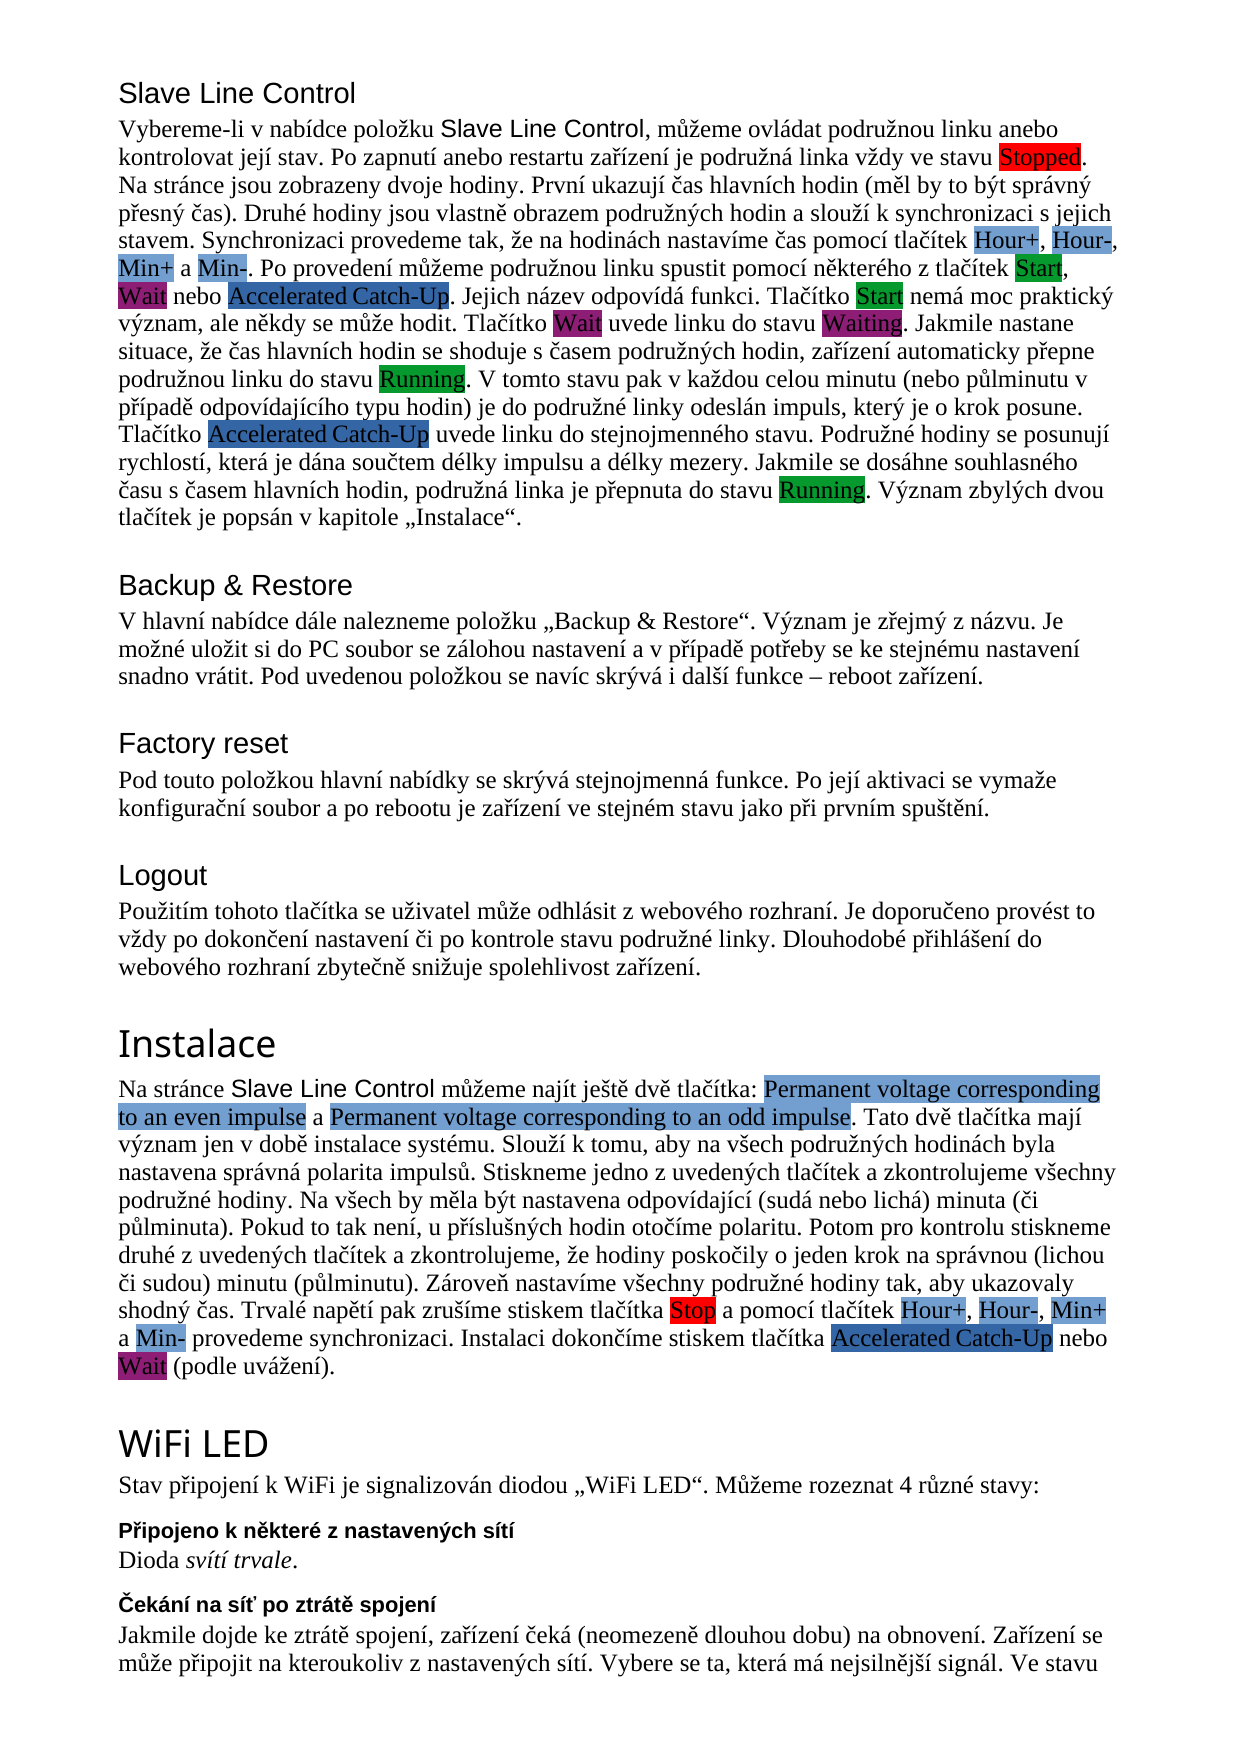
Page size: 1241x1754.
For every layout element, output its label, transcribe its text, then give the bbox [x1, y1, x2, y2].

text Pod touto položkou hlavní nabídky se skrývá stejnojmenná funkce. Po její aktivaci se vymaže konfigurační soubor a po rebootu je zařízení ve stejném stavu jako při prvním spuštění. [118, 766, 1122, 821]
text Na stránce Slave Line Control můžeme najít ještě dvě tlačítka: Permanent voltage corresponding to an even impulse a Permanent voltage corresponding to an odd impulse. Tato dvě tlačítka mají význam jen v době instalace systému. Slouží k tomu, aby na všech podružných hodinách byla nastavena správná polarita impulsů. Stiskneme jedno z uvedených tlačítek a zkontrolujeme všechny podružné hodiny. Na všech by měla být nastavena odpovídající (sudá nebo lichá) minuta (či půlminuta). Pokud to tak není, u příslušných hodin otočíme polaritu. Potom pro kontrolu stiskneme druhé z uvedených tlačítek a zkontrolujeme, že hodiny poskočily o jeden krok na správnou (lichou či sudou) minutu (půlminutu). Zároveň nastavíme všechny podružné hodiny tak, aby ukazovaly shodný čas. Trvalé napětí pak zrušíme stiskem tlačítka Stop a pomocí tlačítek Hour+, Hour-, Min+ a Min- provedeme synchronizaci. Instalaci dokončíme stiskem tlačítka Accelerated Catch-Up nebo Wait (podle uvážení). [118, 1075, 1122, 1380]
subtitle Čekání na síť po ztrátě spojení [118, 1593, 1122, 1617]
subtitle Logout [118, 859, 1122, 891]
subtitle WiFi LED [118, 1417, 1122, 1468]
subtitle Slave Line Control [118, 77, 1122, 109]
text Vybereme-li v nabídce položku Slave Line Control, můžeme ovládat podružnou linku anebo kontrolovat její stav. Po zapnutí anebo restartu zařízení je podružná linka vždy ve stavu Stopped. Na stránce jsou zobrazeny dvoje hodiny. První ukazují čas hlavních hodin (měl by to být správný přesný čas). Druhé hodiny jsou vlastně obrazem podružných hodin a slouží k synchronizaci s jejich stavem. Synchronizaci provedeme tak, že na hodinách nastavíme čas pomocí tlačítek Hour+, Hour-, Min+ a Min-. Po provedení můžeme podružnou linku spustit pomocí některého z tlačítek Start, Wait nebo Accelerated Catch-Up. Jejich název odpovídá funkci. Tlačítko Start nemá moc praktický význam, ale někdy se může hodit. Tlačítko Wait uvede linku do stavu Waiting. Jakmile nastane situace, že čas hlavních hodin se shoduje s časem podružných hodin, zařízení automaticky přepne podružnou linku do stavu Running. V tomto stavu pak v každou celou minutu (nebo půlminutu v případě odpovídajícího typu hodin) je do podružné linky odeslán impuls, který je o krok posune. Tlačítko Accelerated Catch-Up uvede linku do stejnojmenného stavu. Podružné hodiny se posunují rychlostí, která je dána součtem délky impulsu a délky mezery. Jakmile se dosáhne souhlasného času s časem hlavních hodin, podružná linka je přepnuta do stavu Running. Význam zbylých dvou tlačítek je popsán v kapitole „Instalace“. [118, 115, 1122, 531]
subtitle Backup & Restore [118, 568, 1122, 601]
text Použitím tohoto tlačítka se uživatel může odhlásit z webového rozhraní. Je doporučeno provést to vždy po dokončení nastavení či po kontrole stavu podružné linky. Dlouhodobé přihlášení do webového rozhraní zbytečně snižuje spolehlivost zařízení. [118, 897, 1122, 980]
subtitle Připojeno k některé z nastavených sítí [118, 1518, 1122, 1543]
text Dioda svítí trvale. [118, 1546, 1122, 1574]
subtitle Factory reset [118, 727, 1122, 760]
text Stav připojení k WiFi je signalizován diodou „WiFi LED“. Můžeme rozeznat 4 různé stavy: [118, 1472, 1122, 1499]
subtitle Instalace [118, 1018, 1122, 1069]
text V hlavní nabídce dále nalezneme položku „Backup & Restore“. Význam je zřejmý z názvu. Je možné uložit si do PC soubor se zálohou nastavení a v případě potřeby se ke stejnému nastavení snadno vrátit. Pod uvedenou položkou se navíc skrývá i další funkce – reboot zařízení. [118, 607, 1122, 690]
text Jakmile dojde ke ztrátě spojení, zařízení čeká (neomezeně dlouhou dobu) na obnovení. Zařízení se může připojit na kteroukoliv z nastavených sítí. Vybere se ta, která má nejsilnější signál. Ve stavu [118, 1621, 1122, 1676]
